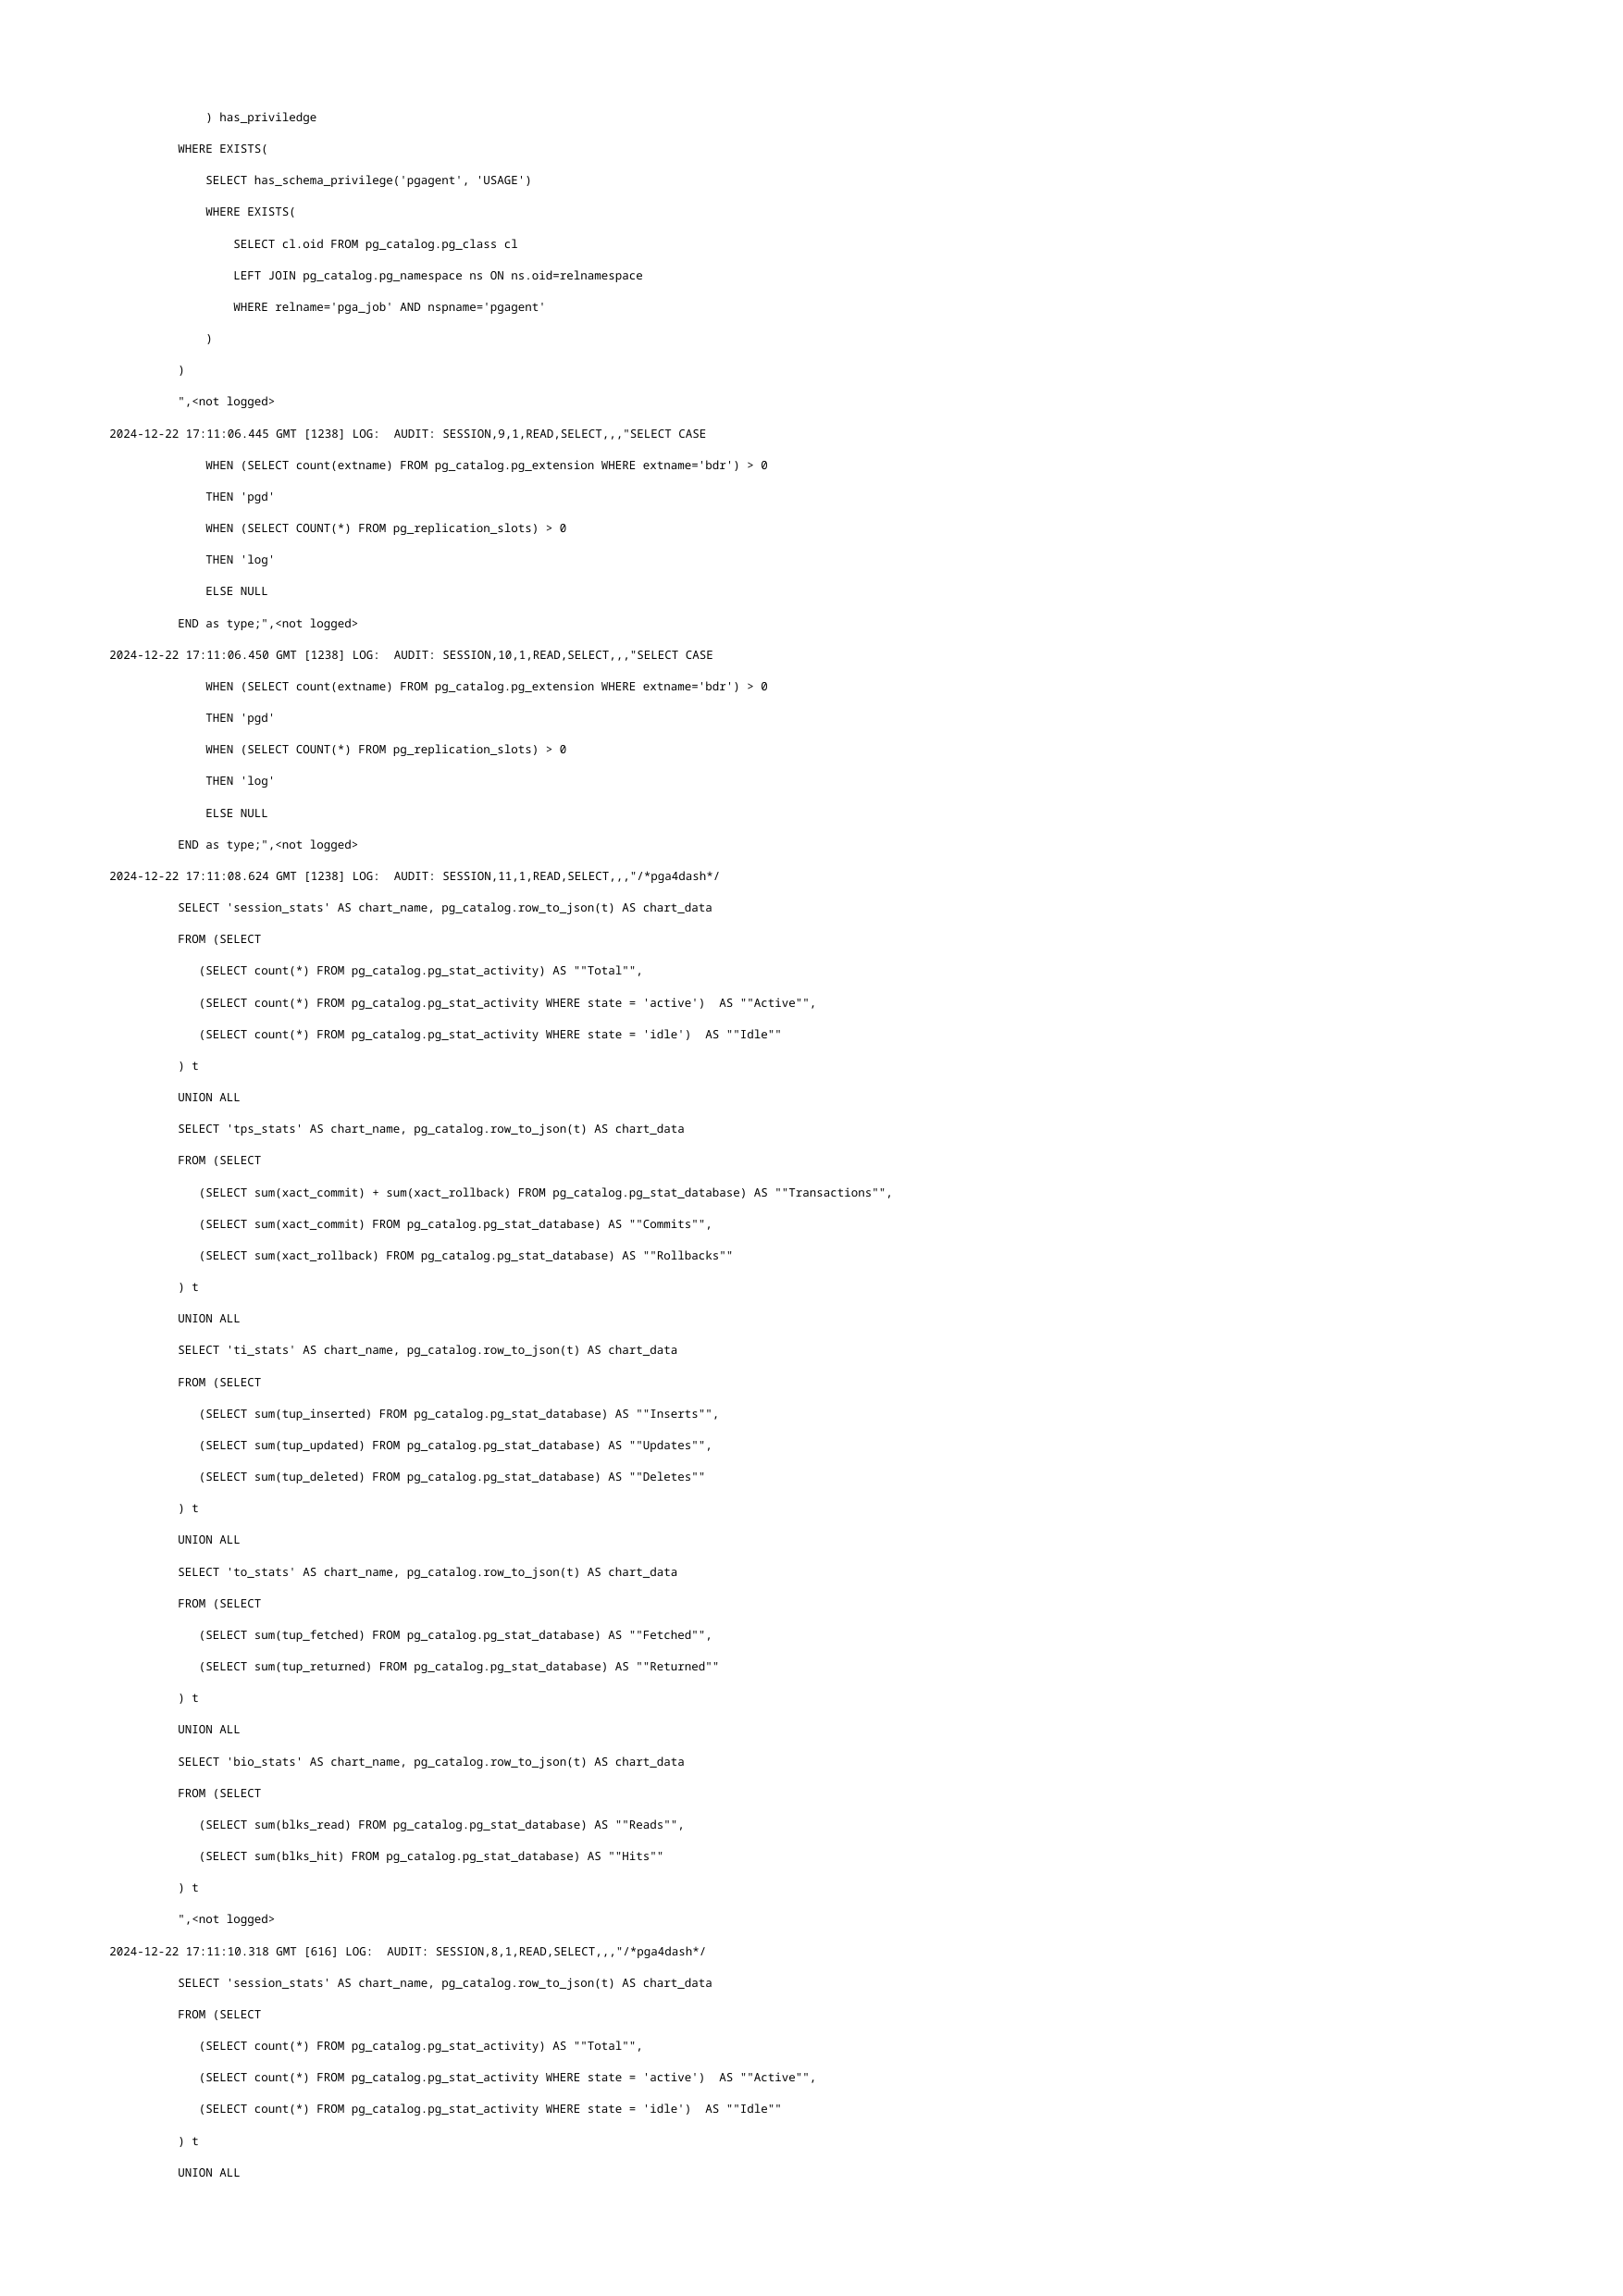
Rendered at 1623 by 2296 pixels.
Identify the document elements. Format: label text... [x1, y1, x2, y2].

text (SELECT sum(tup_inserted) FROM pg_catalog.pg_stat_database) AS ""Inserts"", [109, 1406, 1514, 1421]
text (SELECT sum(tup_returned) FROM pg_catalog.pg_stat_database) AS ""Returned"" [109, 1658, 1514, 1674]
text (SELECT count(*) FROM pg_catalog.pg_stat_activity WHERE state = 'idle') AS ""Idle"" [109, 1026, 1514, 1042]
text UNION ALL [109, 1722, 1514, 1738]
text 2024-12-22 17:11:08.624 GMT [1238] LOG: AUDIT: SESSION,11,1,READ,SELECT,,,"/*pga4dash*/ [109, 868, 1514, 884]
text ) t [109, 1058, 1514, 1074]
text END as type;",<not logged> [109, 615, 1514, 631]
text (SELECT sum(blks_hit) FROM pg_catalog.pg_stat_database) AS ""Hits"" [109, 1848, 1514, 1864]
text (SELECT sum(tup_fetched) FROM pg_catalog.pg_stat_database) AS ""Fetched"", [109, 1627, 1514, 1643]
text UNION ALL [109, 1310, 1514, 1326]
text (SELECT count(*) FROM pg_catalog.pg_stat_activity WHERE state = 'idle') AS ""Idle"" [109, 2102, 1514, 2117]
text THEN 'log' [109, 552, 1514, 567]
text 2024-12-22 17:11:06.445 GMT [1238] LOG: AUDIT: SESSION,9,1,READ,SELECT,,,"SELECT CASE [109, 426, 1514, 441]
text THEN 'pgd' [109, 489, 1514, 504]
text WHEN (SELECT count(extname) FROM pg_catalog.pg_extension WHERE extname='bdr') > 0 [109, 457, 1514, 473]
text WHEN (SELECT count(extname) FROM pg_catalog.pg_extension WHERE extname='bdr') > 0 [109, 678, 1514, 694]
text (SELECT count(*) FROM pg_catalog.pg_stat_activity) AS ""Total"", [109, 2038, 1514, 2054]
text 2024-12-22 17:11:10.318 GMT [616] LOG: AUDIT: SESSION,8,1,READ,SELECT,,,"/*pga4dash*/ [109, 1943, 1514, 1959]
text FROM (SELECT [109, 1374, 1514, 1390]
text ",<not logged> [109, 394, 1514, 410]
text ) t [109, 1690, 1514, 1706]
text (SELECT count(*) FROM pg_catalog.pg_stat_activity WHERE state = 'active') AS ""Active"", [109, 2069, 1514, 2085]
text UNION ALL [109, 1533, 1514, 1548]
text END as type;",<not logged> [109, 837, 1514, 852]
text (SELECT sum(tup_updated) FROM pg_catalog.pg_stat_database) AS ""Updates"", [109, 1437, 1514, 1453]
text UNION ALL [109, 2165, 1514, 2180]
text WHERE EXISTS( [109, 141, 1514, 156]
text (SELECT sum(tup_deleted) FROM pg_catalog.pg_stat_database) AS ""Deletes"" [109, 1469, 1514, 1484]
text THEN 'pgd' [109, 710, 1514, 726]
text ) t [109, 1500, 1514, 1516]
text SELECT 'session_stats' AS chart_name, pg_catalog.row_to_json(t) AS chart_data [109, 900, 1514, 915]
text 2024-12-22 17:11:06.450 GMT [1238] LOG: AUDIT: SESSION,10,1,READ,SELECT,,,"SELECT CASE [109, 647, 1514, 663]
text UNION ALL [109, 1089, 1514, 1105]
text SELECT 'to_stats' AS chart_name, pg_catalog.row_to_json(t) AS chart_data [109, 1564, 1514, 1580]
text ) [109, 330, 1514, 346]
text ) has_priviledge [109, 109, 1514, 125]
text WHEN (SELECT COUNT(*) FROM pg_replication_slots) > 0 [109, 520, 1514, 536]
text LEFT JOIN pg_catalog.pg_namespace ns ON ns.oid=relnamespace [109, 267, 1514, 283]
text THEN 'log' [109, 774, 1514, 789]
text ) t [109, 1279, 1514, 1295]
text (SELECT count(*) FROM pg_catalog.pg_stat_activity WHERE state = 'active') AS ""Active"", [109, 995, 1514, 1011]
text FROM (SELECT [109, 1785, 1514, 1801]
text SELECT 'session_stats' AS chart_name, pg_catalog.row_to_json(t) AS chart_data [109, 1975, 1514, 1991]
text ) t [109, 1880, 1514, 1895]
text FROM (SELECT [109, 931, 1514, 947]
text FROM (SELECT [109, 1153, 1514, 1169]
text ) [109, 362, 1514, 378]
text SELECT 'tps_stats' AS chart_name, pg_catalog.row_to_json(t) AS chart_data [109, 1121, 1514, 1136]
text ELSE NULL [109, 805, 1514, 821]
text SELECT has_schema_privilege('pgagent', 'USAGE') [109, 172, 1514, 188]
text (SELECT sum(xact_commit) FROM pg_catalog.pg_stat_database) AS ""Commits"", [109, 1216, 1514, 1232]
text ",<not logged> [109, 1912, 1514, 1928]
text (SELECT sum(blks_read) FROM pg_catalog.pg_stat_database) AS ""Reads"", [109, 1817, 1514, 1832]
text WHERE relname='pga_job' AND nspname='pgagent' [109, 299, 1514, 315]
text WHEN (SELECT COUNT(*) FROM pg_replication_slots) > 0 [109, 741, 1514, 757]
text ELSE NULL [109, 584, 1514, 600]
text SELECT 'bio_stats' AS chart_name, pg_catalog.row_to_json(t) AS chart_data [109, 1754, 1514, 1769]
text WHERE EXISTS( [109, 205, 1514, 220]
text ) t [109, 2133, 1514, 2149]
text (SELECT count(*) FROM pg_catalog.pg_stat_activity) AS ""Total"", [109, 963, 1514, 979]
text FROM (SELECT [109, 1595, 1514, 1611]
text (SELECT sum(xact_commit) + sum(xact_rollback) FROM pg_catalog.pg_stat_database) AS ""Transactions"", [109, 1185, 1514, 1200]
text SELECT cl.oid FROM pg_catalog.pg_class cl [109, 236, 1514, 252]
text (SELECT sum(xact_rollback) FROM pg_catalog.pg_stat_database) AS ""Rollbacks"" [109, 1247, 1514, 1263]
text FROM (SELECT [109, 2006, 1514, 2022]
text SELECT 'ti_stats' AS chart_name, pg_catalog.row_to_json(t) AS chart_data [109, 1343, 1514, 1359]
